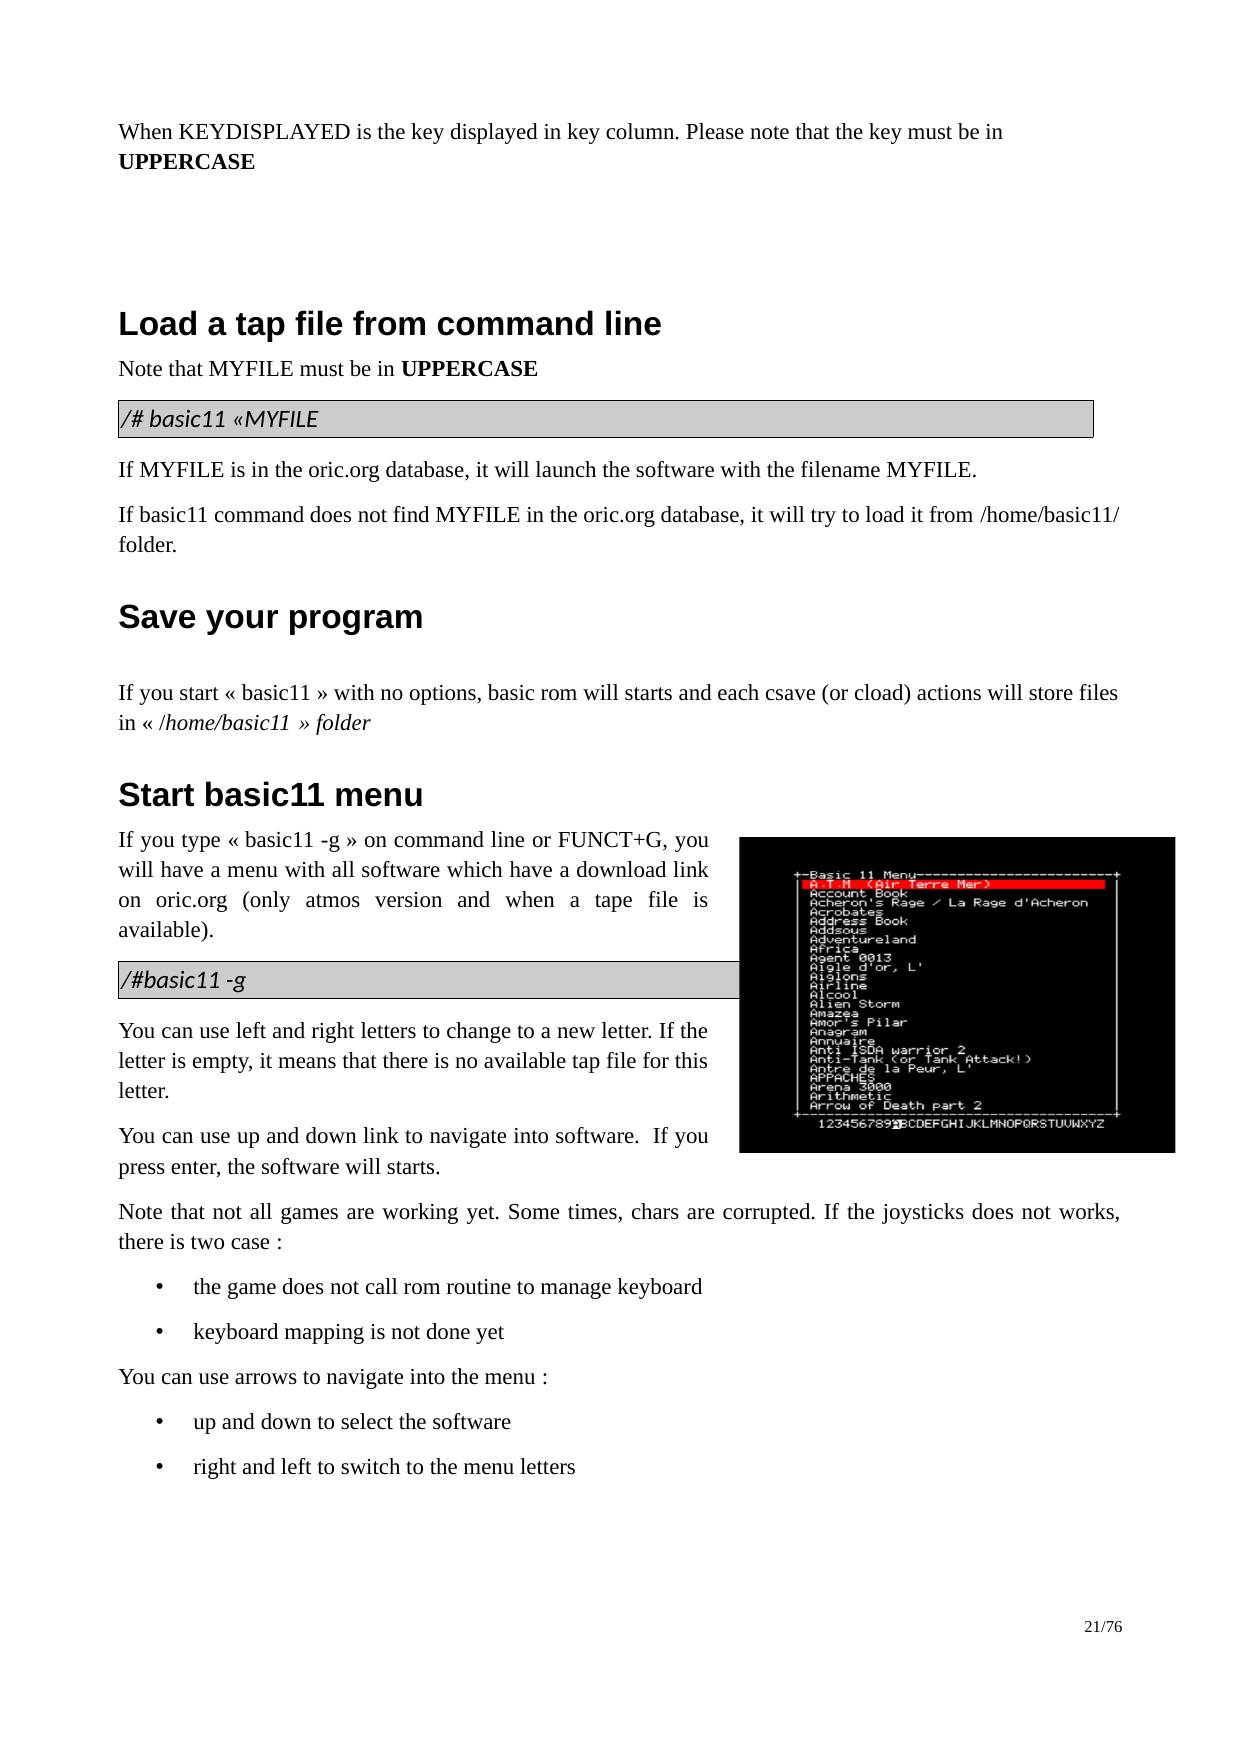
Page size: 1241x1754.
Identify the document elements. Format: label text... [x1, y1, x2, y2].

list the game does not call rom routine to manage keyboard [156, 1273, 1122, 1299]
list keyboard mapping is not done yet [156, 1318, 1122, 1344]
subtitle Save your program [118, 597, 1122, 636]
text If you type « basic11 -g » on command line or FUNCT+G, you will have a menu with all software which have a download link on oric.org (only atmos version and when a tape file is available). [118, 826, 1122, 943]
text /#basic11 -g [119, 962, 739, 998]
subtitle Load a tap file from command line [118, 304, 1122, 343]
text If you start « basic11 » with no options, basic rom will starts and each csave (or cload) actions will store files in « /home/basic11 » folder [118, 648, 1122, 735]
text You can use arrows to navigate into the menu : [118, 1363, 1122, 1389]
text /# basic11 «MYFILE [119, 401, 1093, 437]
text Note that MYFILE must be in UPPERCASE [118, 355, 1122, 382]
text When KEYDISPLAYED is the key displayed in key column. Please note that the key must be in UPPERCASE [118, 118, 1122, 175]
text You can use left and right letters to change to a new letter. If the letter is empty, it means that there is no available tap file for this letter. [118, 1017, 739, 1104]
text Note that not all games are working yet. Some times, chars are corrupted. If the joysticks does not works, there is two case : [118, 1198, 1122, 1254]
subtitle Start basic11 menu [118, 774, 1122, 813]
text If MYFILE is in the oric.org database, it will launch the software with the filename MYFILE. [118, 456, 1122, 482]
list right and left to switch to the menu letters [156, 1453, 1122, 1479]
text You can use up and down link to navigate into software. If you press enter, the software will starts. [118, 1123, 1122, 1179]
list up and down to select the software [156, 1408, 1122, 1434]
text If basic11 command does not find MYFILE in the oric.org database, it will try to load it from /home/basic11/ folder. [118, 501, 1122, 558]
picture [739, 837, 1176, 1153]
